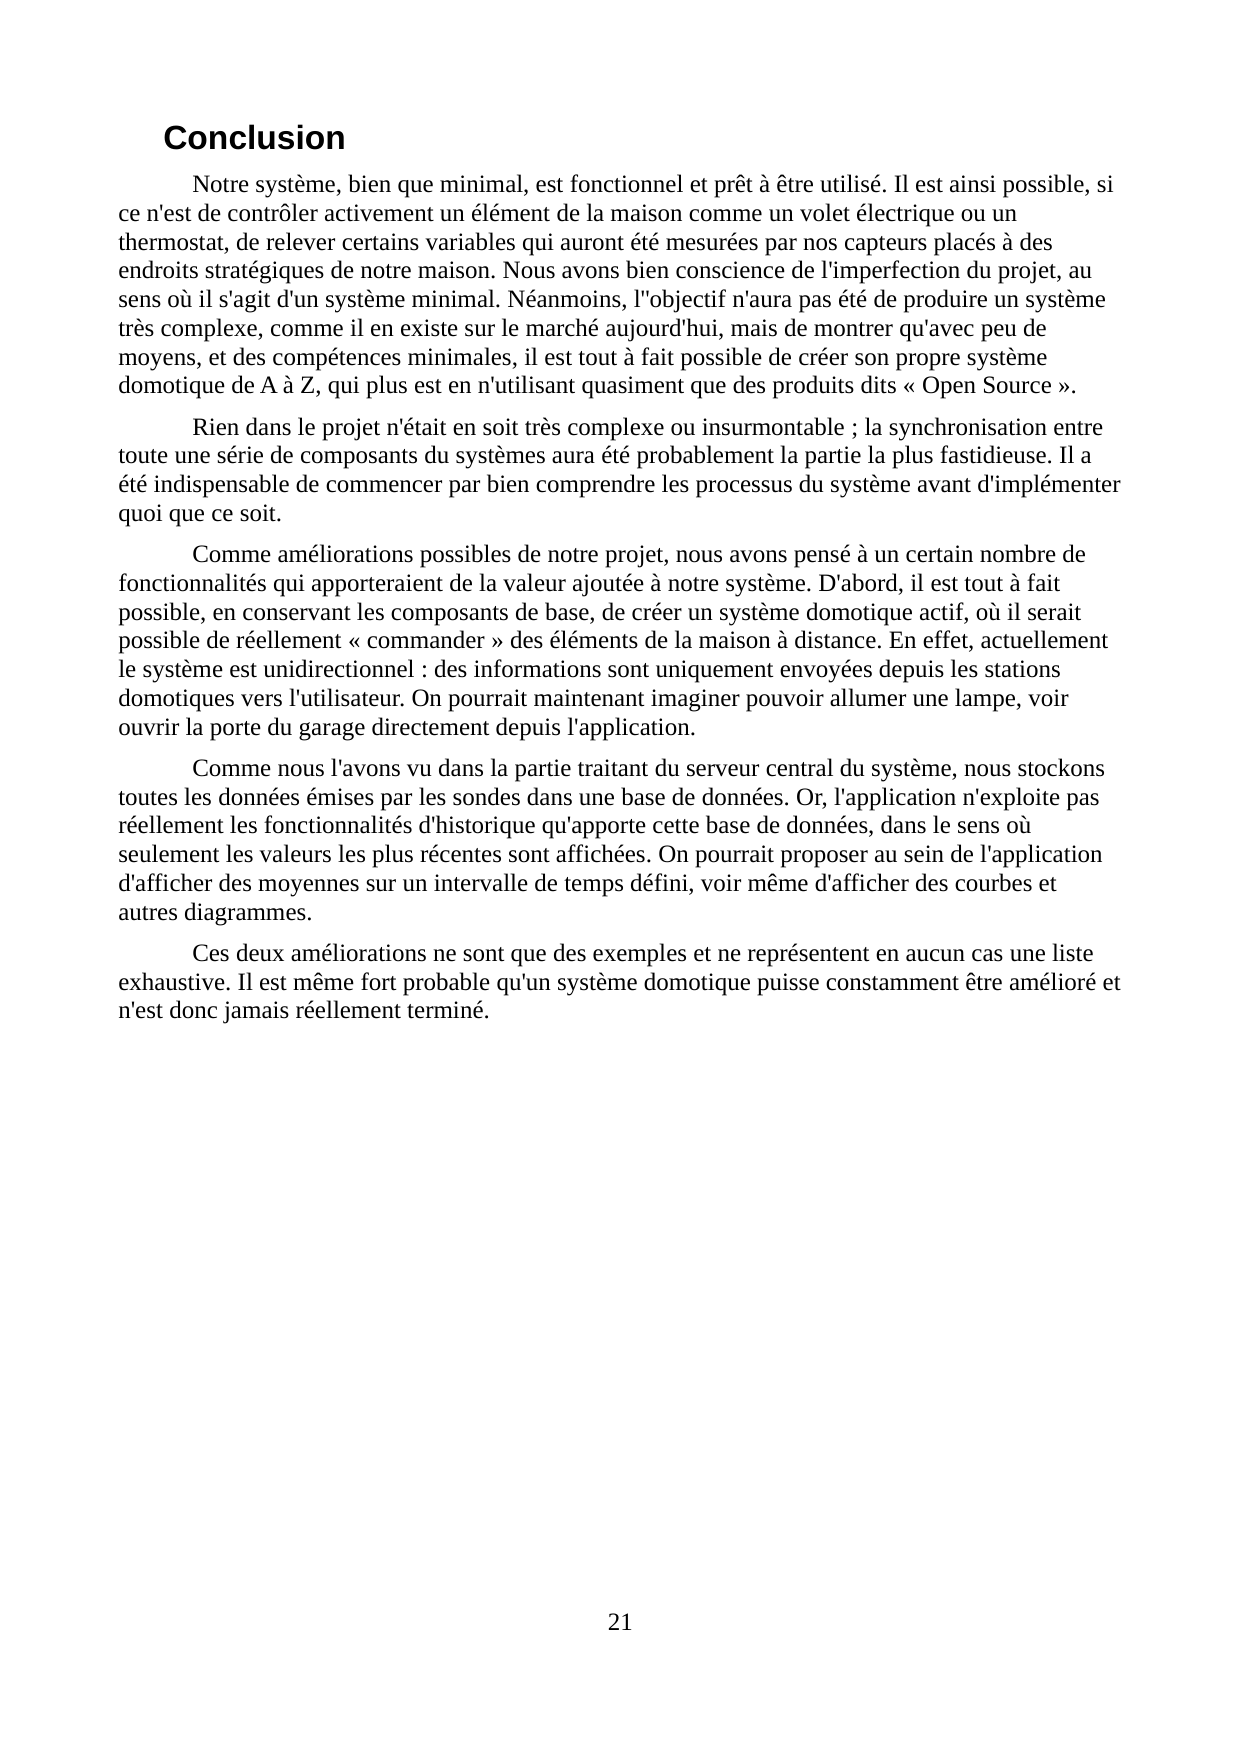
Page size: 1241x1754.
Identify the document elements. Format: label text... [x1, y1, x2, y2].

subtitle Conclusion [118, 118, 1122, 157]
text Ces deux améliorations ne sont que des exemples et ne représentent en aucun cas une liste exhaustive. Il est même fort probable qu'un système domotique puisse constamment être amélioré et n'est donc jamais réellement terminé. [118, 938, 1122, 1024]
text Comme améliorations possibles de notre projet, nous avons pensé à un certain nombre de fonctionnalités qui apporteraient de la valeur ajoutée à notre système. D'abord, il est tout à fait possible, en conservant les composants de base, de créer un système domotique actif, où il serait possible de réellement « commander » des éléments de la maison à distance. En effet, actuellement le système est unidirectionnel : des informations sont uniquement envoyées depuis les stations domotiques vers l'utilisateur. On pourrait maintenant imaginer pouvoir allumer une lampe, voir ouvrir la porte du garage directement depuis l'application. [118, 539, 1122, 741]
text Comme nous l'avons vu dans la partie traitant du serveur central du système, nous stockons toutes les données émises par les sondes dans une base de données. Or, l'application n'exploite pas réellement les fonctionnalités d'historique qu'apporte cette base de données, dans le sens où seulement les valeurs les plus récentes sont affichées. On pourrait proposer au sein de l'application d'afficher des moyennes sur un intervalle de temps défini, voir même d'afficher des courbes et autres diagrammes. [118, 753, 1122, 926]
text Notre système, bien que minimal, est fonctionnel et prêt à être utilisé. Il est ainsi possible, si ce n'est de contrôler activement un élément de la maison comme un volet électrique ou un thermostat, de relever certains variables qui auront été mesurées par nos capteurs placés à des endroits stratégiques de notre maison. Nous avons bien conscience de l'imperfection du projet, au sens où il s'agit d'un système minimal. Néanmoins, l''objectif n'aura pas été de produire un système très complexe, comme il en existe sur le marché aujourd'hui, mais de montrer qu'avec peu de moyens, et des compétences minimales, il est tout à fait possible de créer son propre système domotique de A à Z, qui plus est en n'utilisant quasiment que des produits dits « Open Source ». [118, 169, 1122, 399]
text Rien dans le projet n'était en soit très complexe ou insurmontable ; la synchronisation entre toute une série de composants du systèmes aura été probablement la partie la plus fastidieuse. Il a été indispensable de commencer par bien comprendre les processus du système avant d'implémenter quoi que ce soit. [118, 412, 1122, 527]
